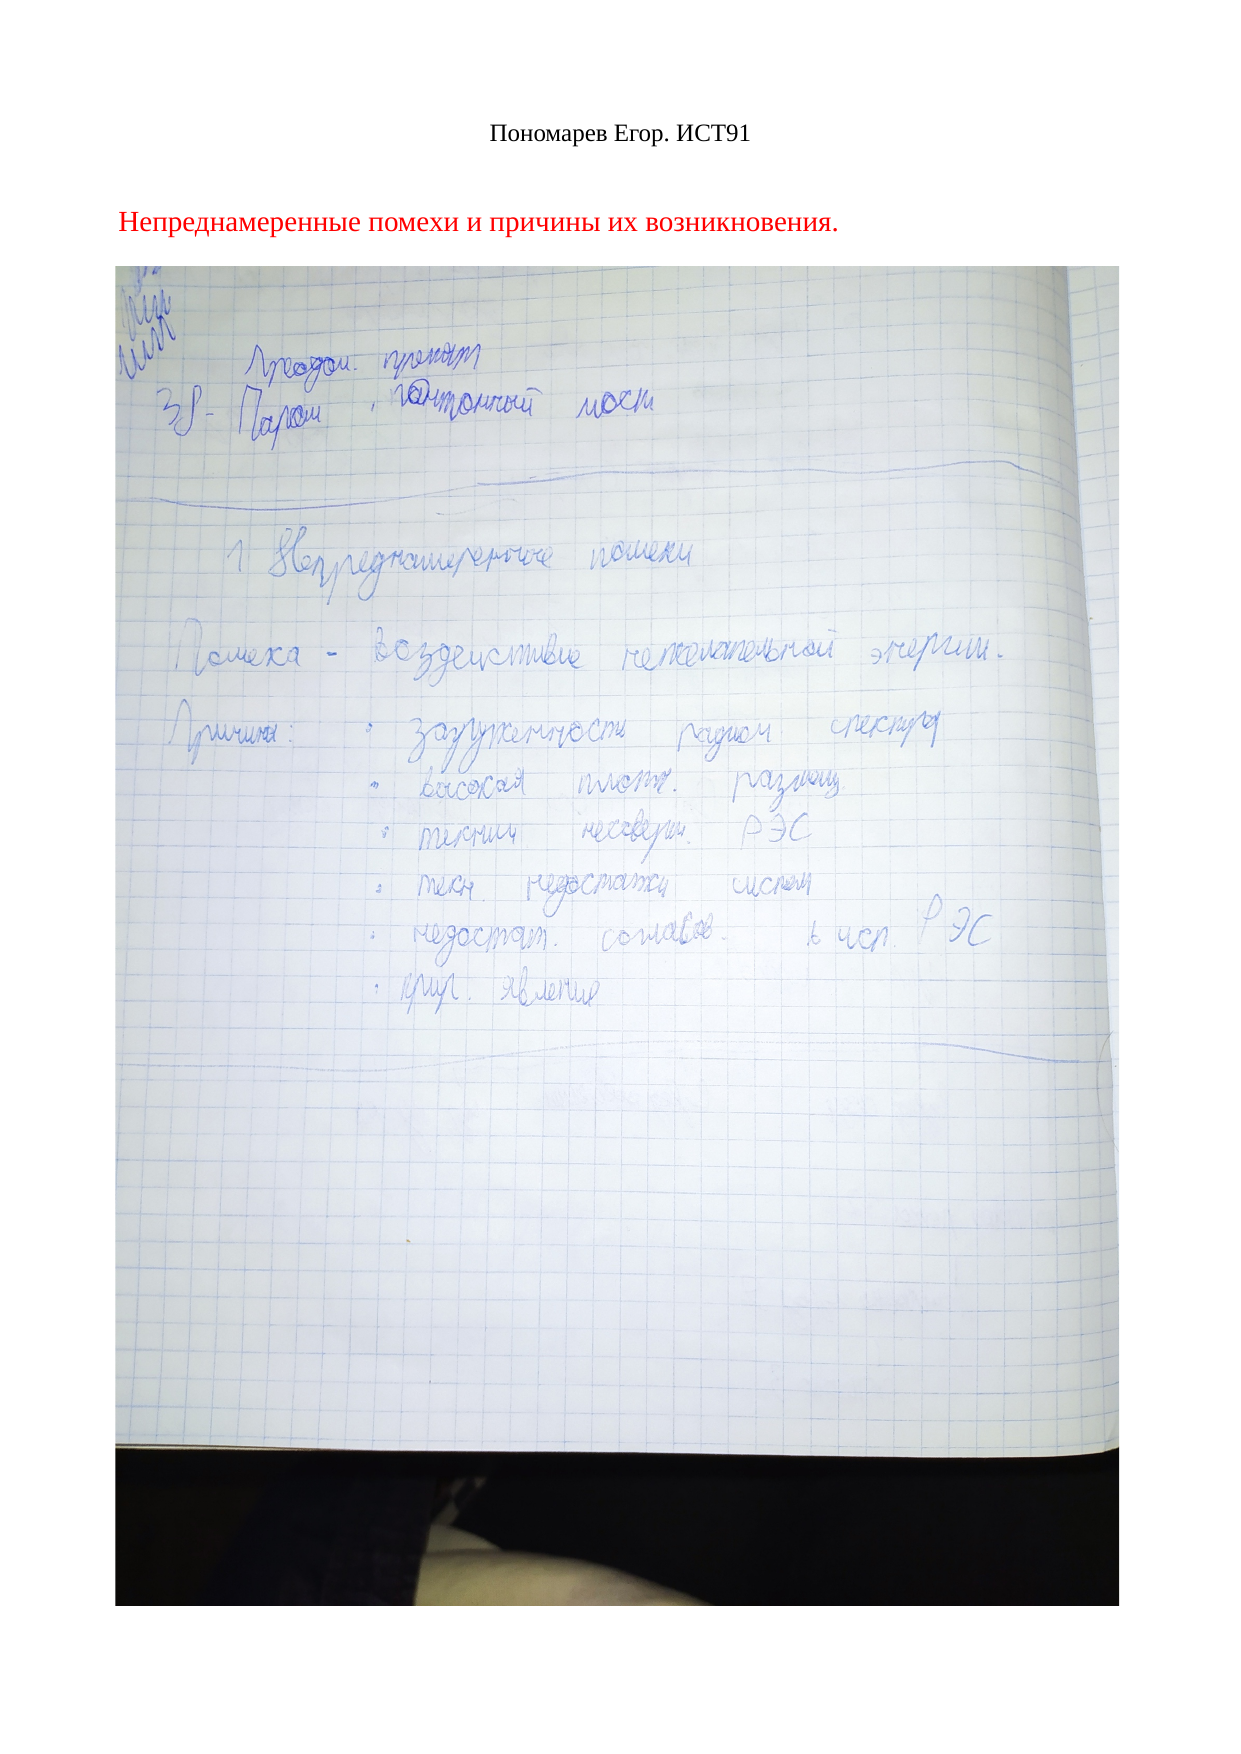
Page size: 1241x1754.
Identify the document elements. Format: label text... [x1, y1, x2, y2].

text Пономарев Егор. ИСТ91 [118, 118, 1122, 147]
text Непреднамеренные помехи и причины их возникновения. [118, 204, 1122, 238]
picture [115, 266, 1120, 1606]
